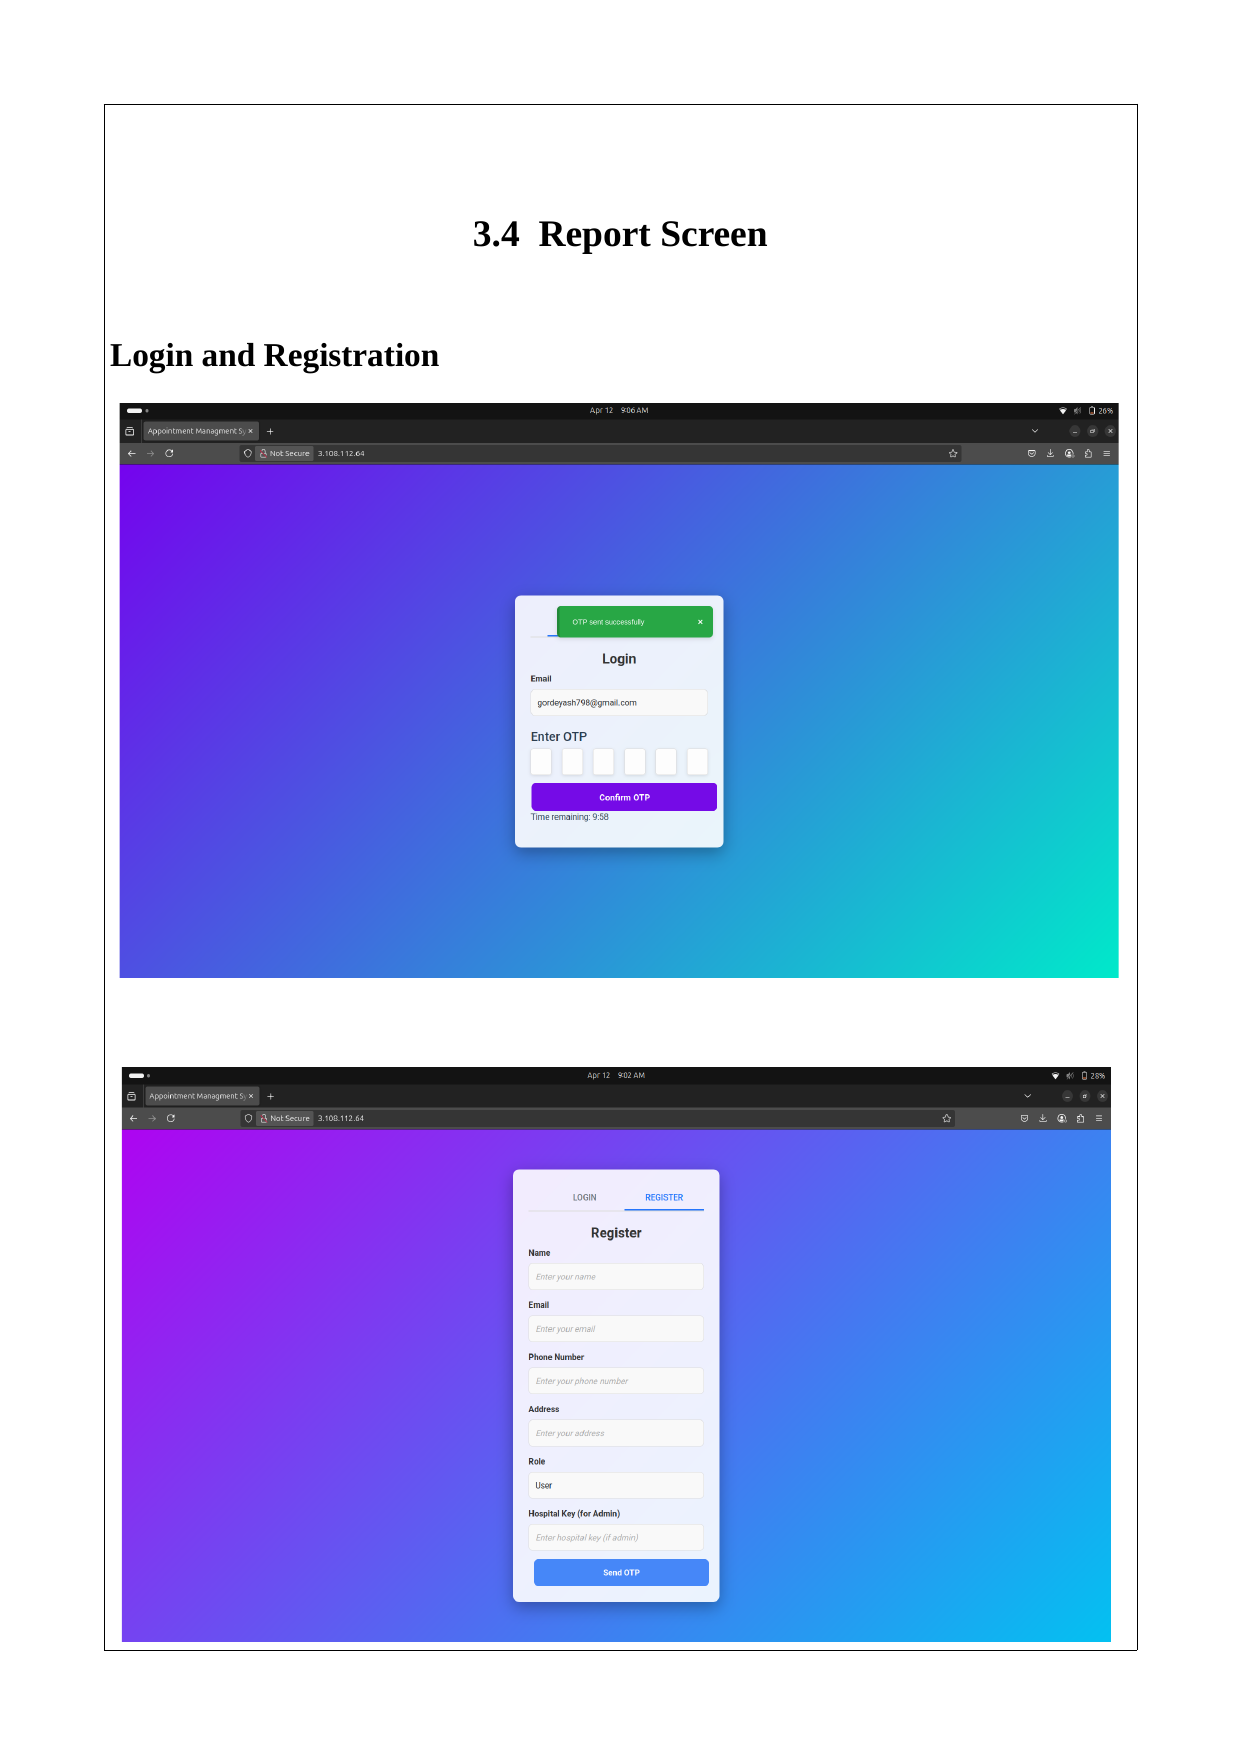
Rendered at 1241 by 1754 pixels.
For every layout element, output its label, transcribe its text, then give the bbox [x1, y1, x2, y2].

text Login and Registration [110, 336, 1131, 374]
picture [119, 403, 1119, 978]
text 3.4 Report Screen [110, 212, 1131, 255]
picture [121, 1067, 1111, 1642]
